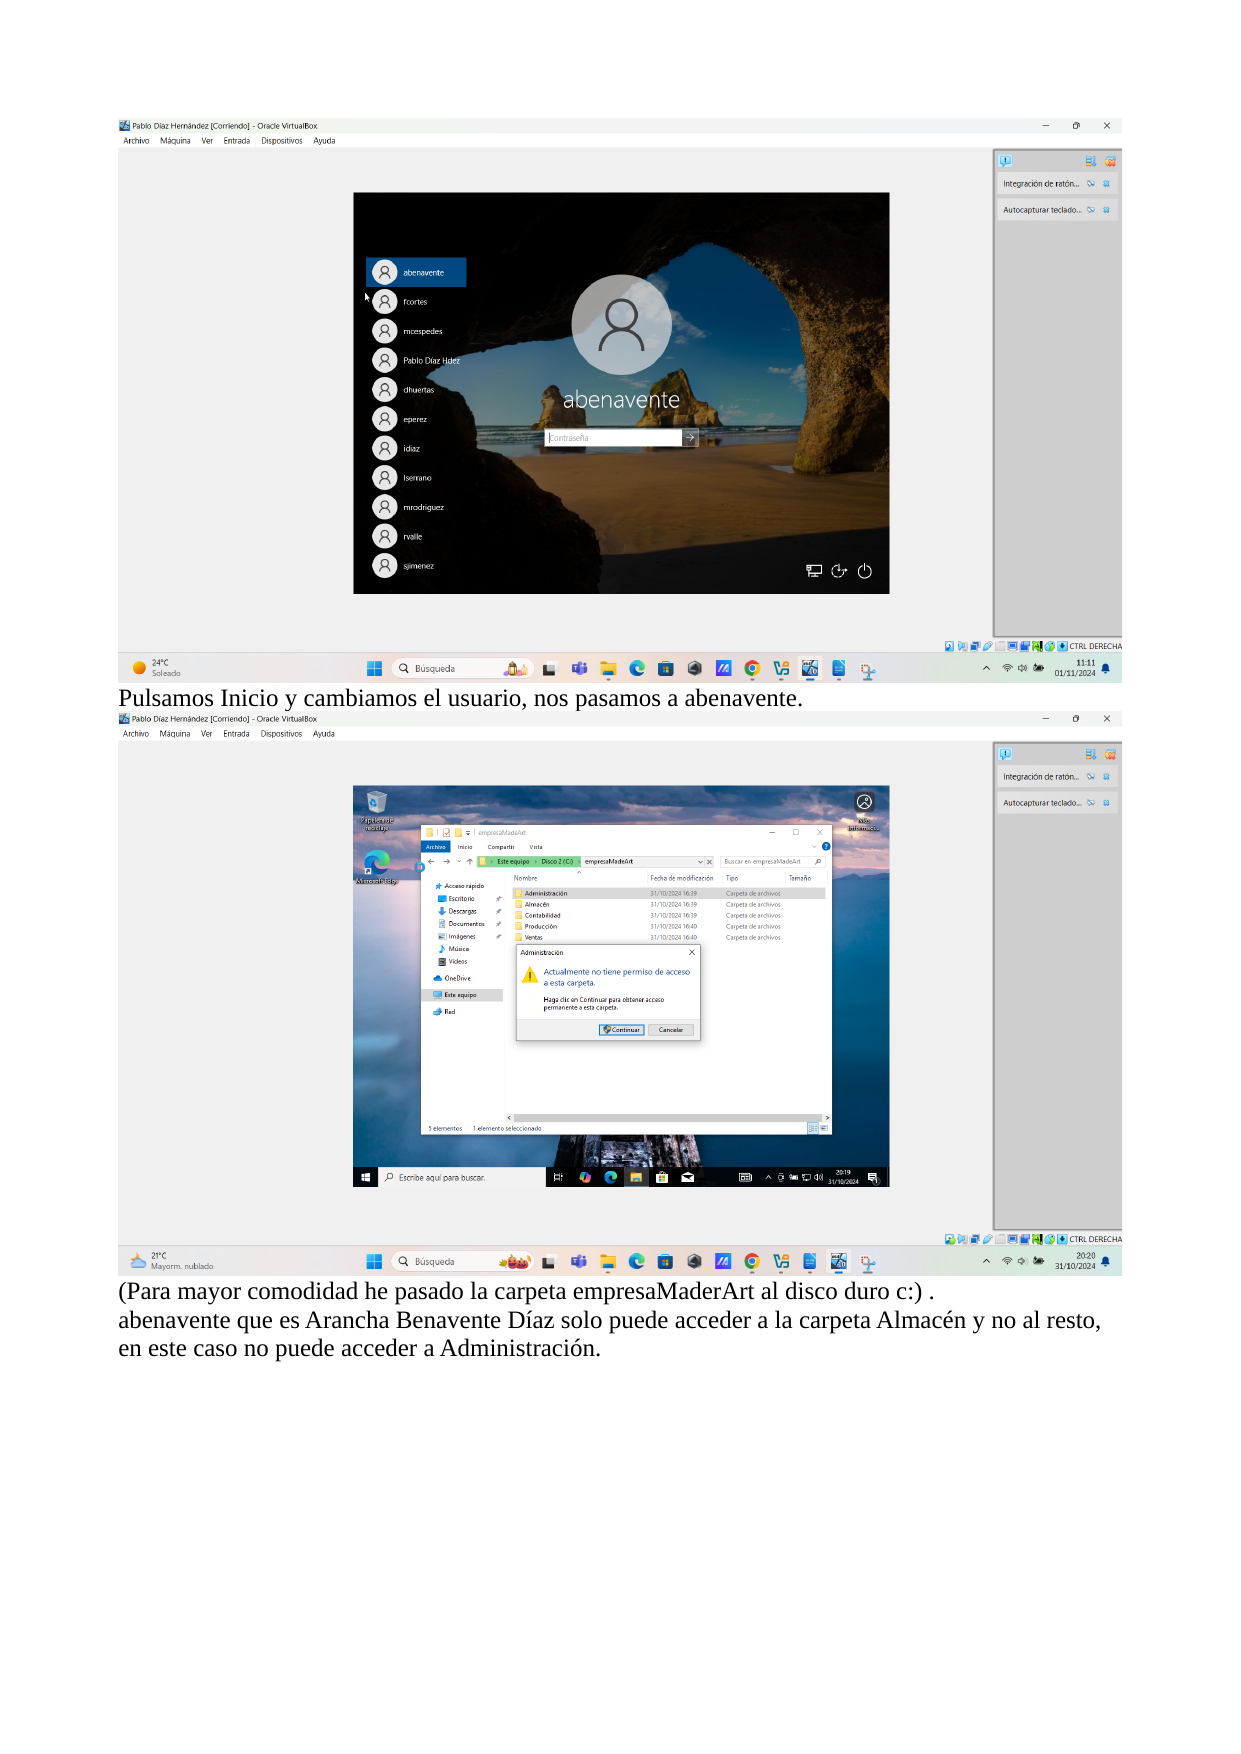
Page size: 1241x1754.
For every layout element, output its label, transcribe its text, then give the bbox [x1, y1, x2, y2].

text (Para mayor comodidad he pasado la carpeta empresaMaderArt al disco duro c:) . [118, 1276, 1122, 1305]
picture [118, 711, 1123, 1276]
picture [118, 118, 1123, 683]
text abenavente que es Arancha Benavente Díaz solo puede acceder a la carpeta Almacén y no al resto, en este caso no puede acceder a Administración. [118, 1305, 1122, 1362]
text Pulsamos Inicio y cambiamos el usuario, nos pasamos a abenavente. [118, 683, 1122, 711]
